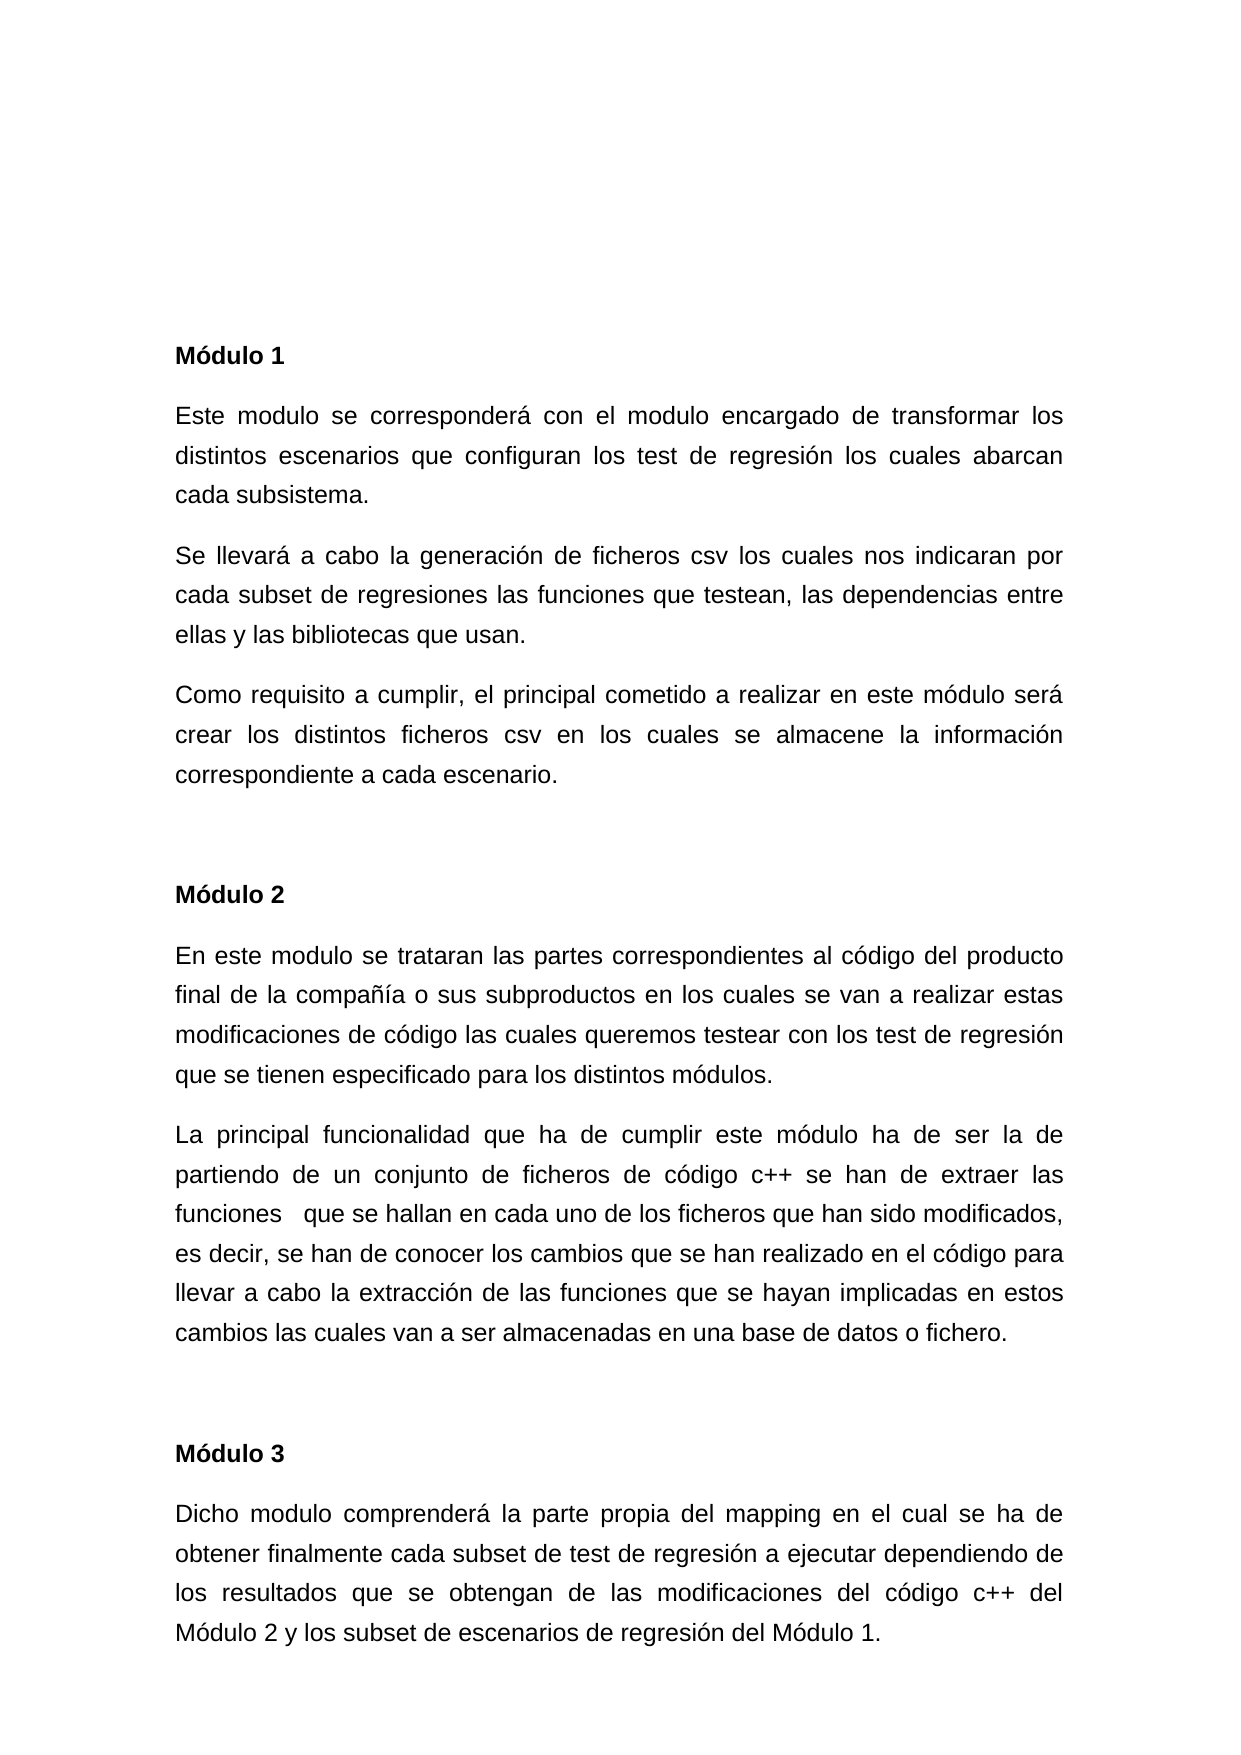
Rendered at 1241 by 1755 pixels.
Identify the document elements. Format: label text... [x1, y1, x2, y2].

text Este modulo se corresponderá con el modulo encargado de transformar los distintos escenarios que configuran los test de regresión los cuales abarcan cada subsistema. [175, 401, 1065, 509]
text Dicho modulo comprenderá la parte propia del mapping en el cual se ha de obtener finalmente cada subset de test de regresión a ejecutar dependiendo de los resultados que se obtengan de las modificaciones del código c++ del Módulo 2 y los subset de escenarios de regresión del Módulo 1. [175, 1499, 1065, 1647]
text Módulo 1 [175, 341, 1065, 369]
text Se llevará a cabo la generación de ficheros csv los cuales nos indicaran por cada subset de regresiones las funciones que testean, las dependencias entre ellas y las bibliotecas que usan. [175, 541, 1065, 649]
text La principal funcionalidad que ha de cumplir este módulo ha de ser la de partiendo de un conjunto de ficheros de código c++ se han de extraer las funciones que se hallan en cada uno de los ficheros que han sido modificados, es decir, se han de conocer los cambios que se han realizado en el código para llevar a cabo la extracción de las funciones que se hayan implicadas en estos cambios las cuales van a ser almacenadas en una base de datos o fichero. [175, 1120, 1065, 1347]
text En este modulo se trataran las partes correspondientes al código del producto final de la compañía o sus subproductos en los cuales se van a realizar estas modificaciones de código las cuales queremos testear con los test de regresión que se tienen especificado para los distintos módulos. [175, 941, 1065, 1088]
text Módulo 2 [175, 880, 1065, 909]
text Módulo 3 [175, 1439, 1065, 1467]
text Como requisito a cumplir, el principal cometido a realizar en este módulo será crear los distintos ficheros csv en los cuales se almacene la información correspondiente a cada escenario. [175, 680, 1065, 788]
